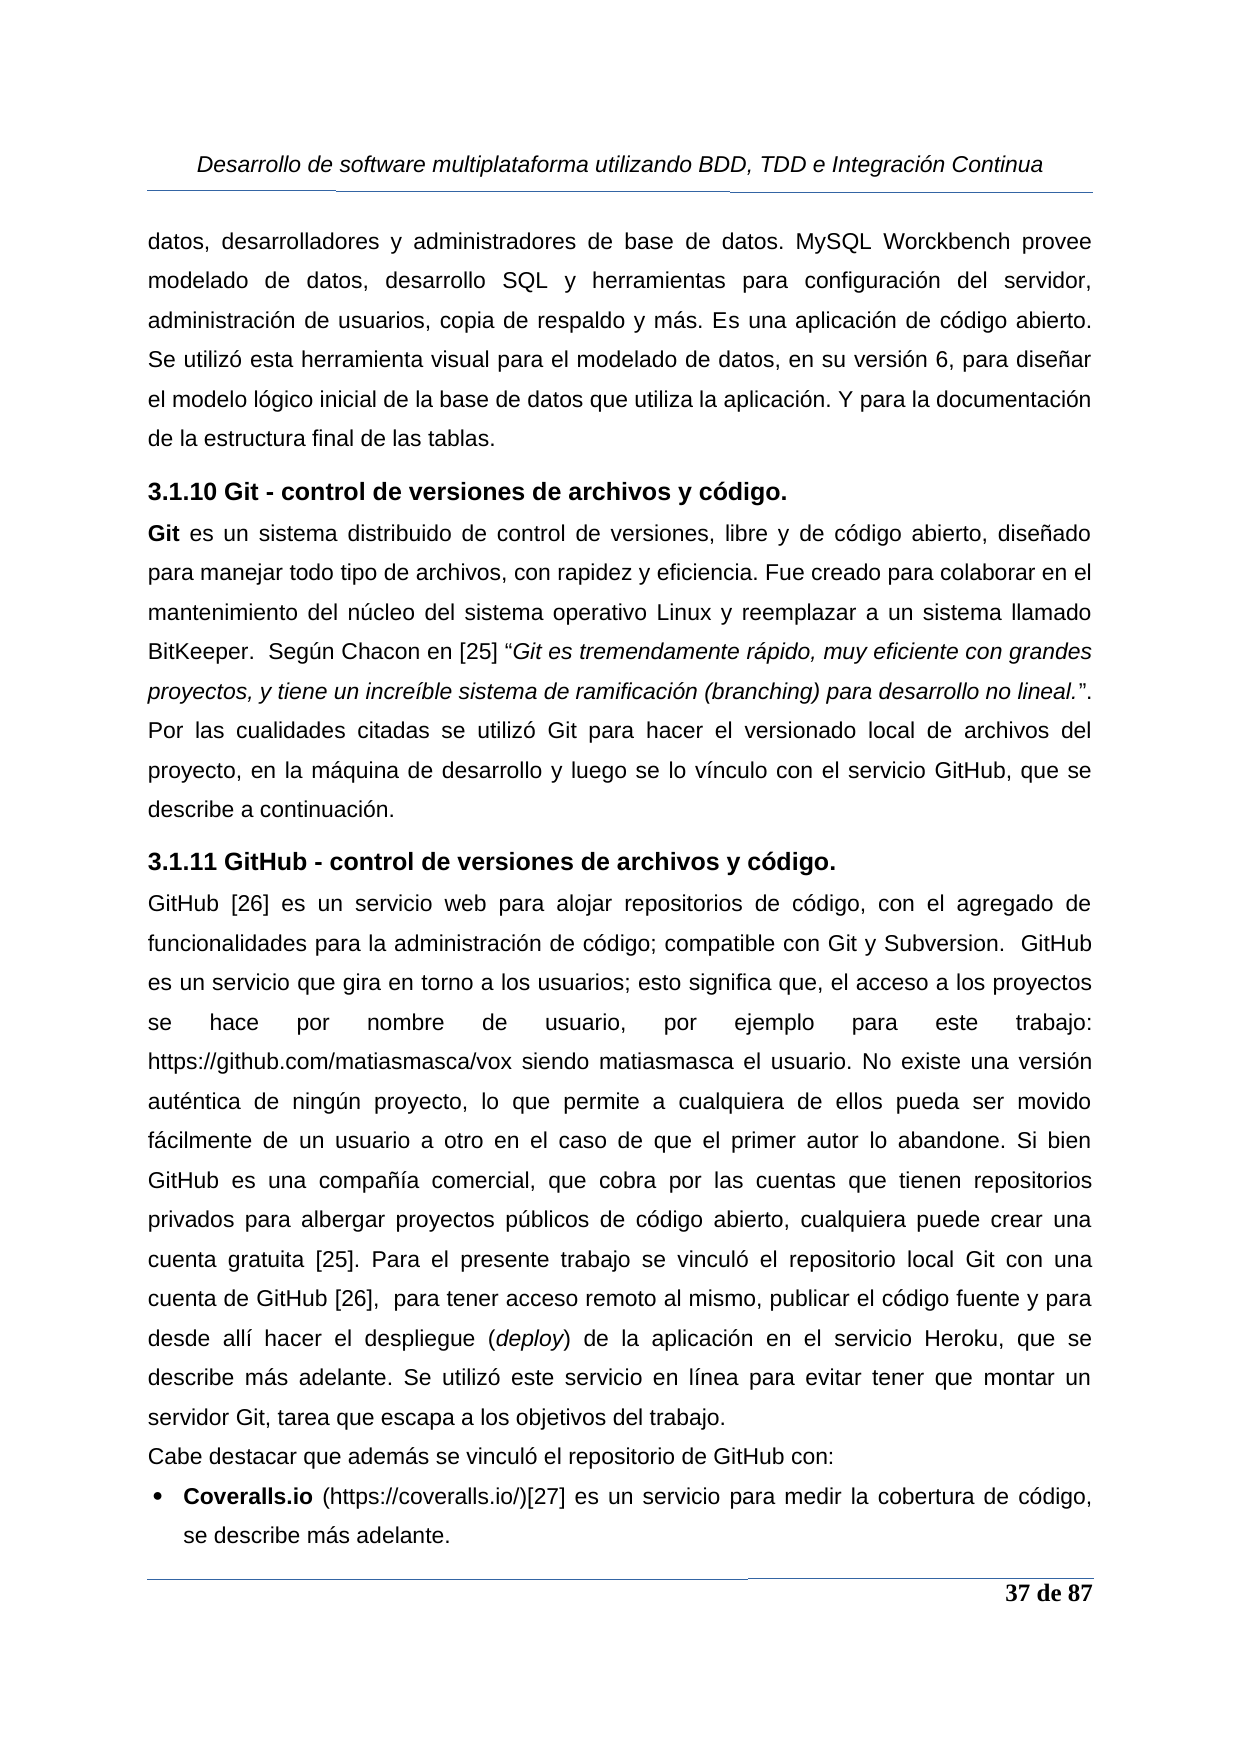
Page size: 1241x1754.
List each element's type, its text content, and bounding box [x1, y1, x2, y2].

list 3.1.10 Git - control de versiones de archivos y código. [148, 477, 1093, 505]
text Git es un sistema distribuido de control de versiones, libre y de código abierto, diseñado para manejar todo tipo de archivos, con rapidez y eficiencia. Fue creado para colaborar en el mantenimiento del núcleo del sistema operativo Linux y reemplazar a un sistema llamado BitKeeper. Según Chacon en [25] “Git es tremendamente rápido, muy eficiente con grandes proyectos, y tiene un increíble sistema de ramificación (branching) para desarrollo no lineal.”. Por las cualidades citadas se utilizó Git para hacer el versionado local de archivos del proyecto, en la máquina de desarrollo y luego se lo vínculo con el servicio GitHub, que se describe a continuación. [148, 520, 1093, 822]
list 3.1.11 GitHub - control de versiones de archivos y código. [148, 847, 1093, 876]
text datos, desarrolladores y administradores de base de datos. MySQL Worckbench provee modelado de datos, desarrollo SQL y herramientas para configuración del servidor, administración de usuarios, copia de respaldo y más. Es una aplicación de código abierto. Se utilizó esta herramienta visual para el modelado de datos, en su versión 6, para diseñar el modelo lógico inicial de la base de datos que utiliza la aplicación. Y para la documentación de la estructura final de las tablas. [148, 228, 1093, 452]
list Coveralls.io (https://coveralls.io/)[27] es un servicio para medir la cobertura de código, se describe más adelante. [153, 1483, 1093, 1548]
text Cabe destacar que además se vinculó el repositorio de GitHub con: [148, 1443, 1093, 1469]
text GitHub [26] es un servicio web para alojar repositorios de código, con el agregado de funcionalidades para la administración de código; compatible con Git y Subversion. GitHub es un servicio que gira en torno a los usuarios; esto significa que, el acceso a los proyectos se hace por nombre de usuario, por ejemplo para este trabajo: https://github.com/matiasmasca/vox siendo matiasmasca el usuario. No existe una versión auténtica de ningún proyecto, lo que permite a cualquiera de ellos pueda ser movido fácilmente de un usuario a otro en el caso de que el primer autor lo abandone. Si bien GitHub es una compañía comercial, que cobra por las cuentas que tienen repositorios privados para albergar proyectos públicos de código abierto, cualquiera puede crear una cuenta gratuita [25]. Para el presente trabajo se vinculó el repositorio local Git con una cuenta de GitHub [26], para tener acceso remoto al mismo, publicar el código fuente y para desde allí hacer el despliegue (deploy) de la aplicación en el servicio Heroku, que se describe más adelante. Se utilizó este servicio en línea para evitar tener que montar un servidor Git, tarea que escapa a los objetivos del trabajo. [148, 890, 1093, 1430]
